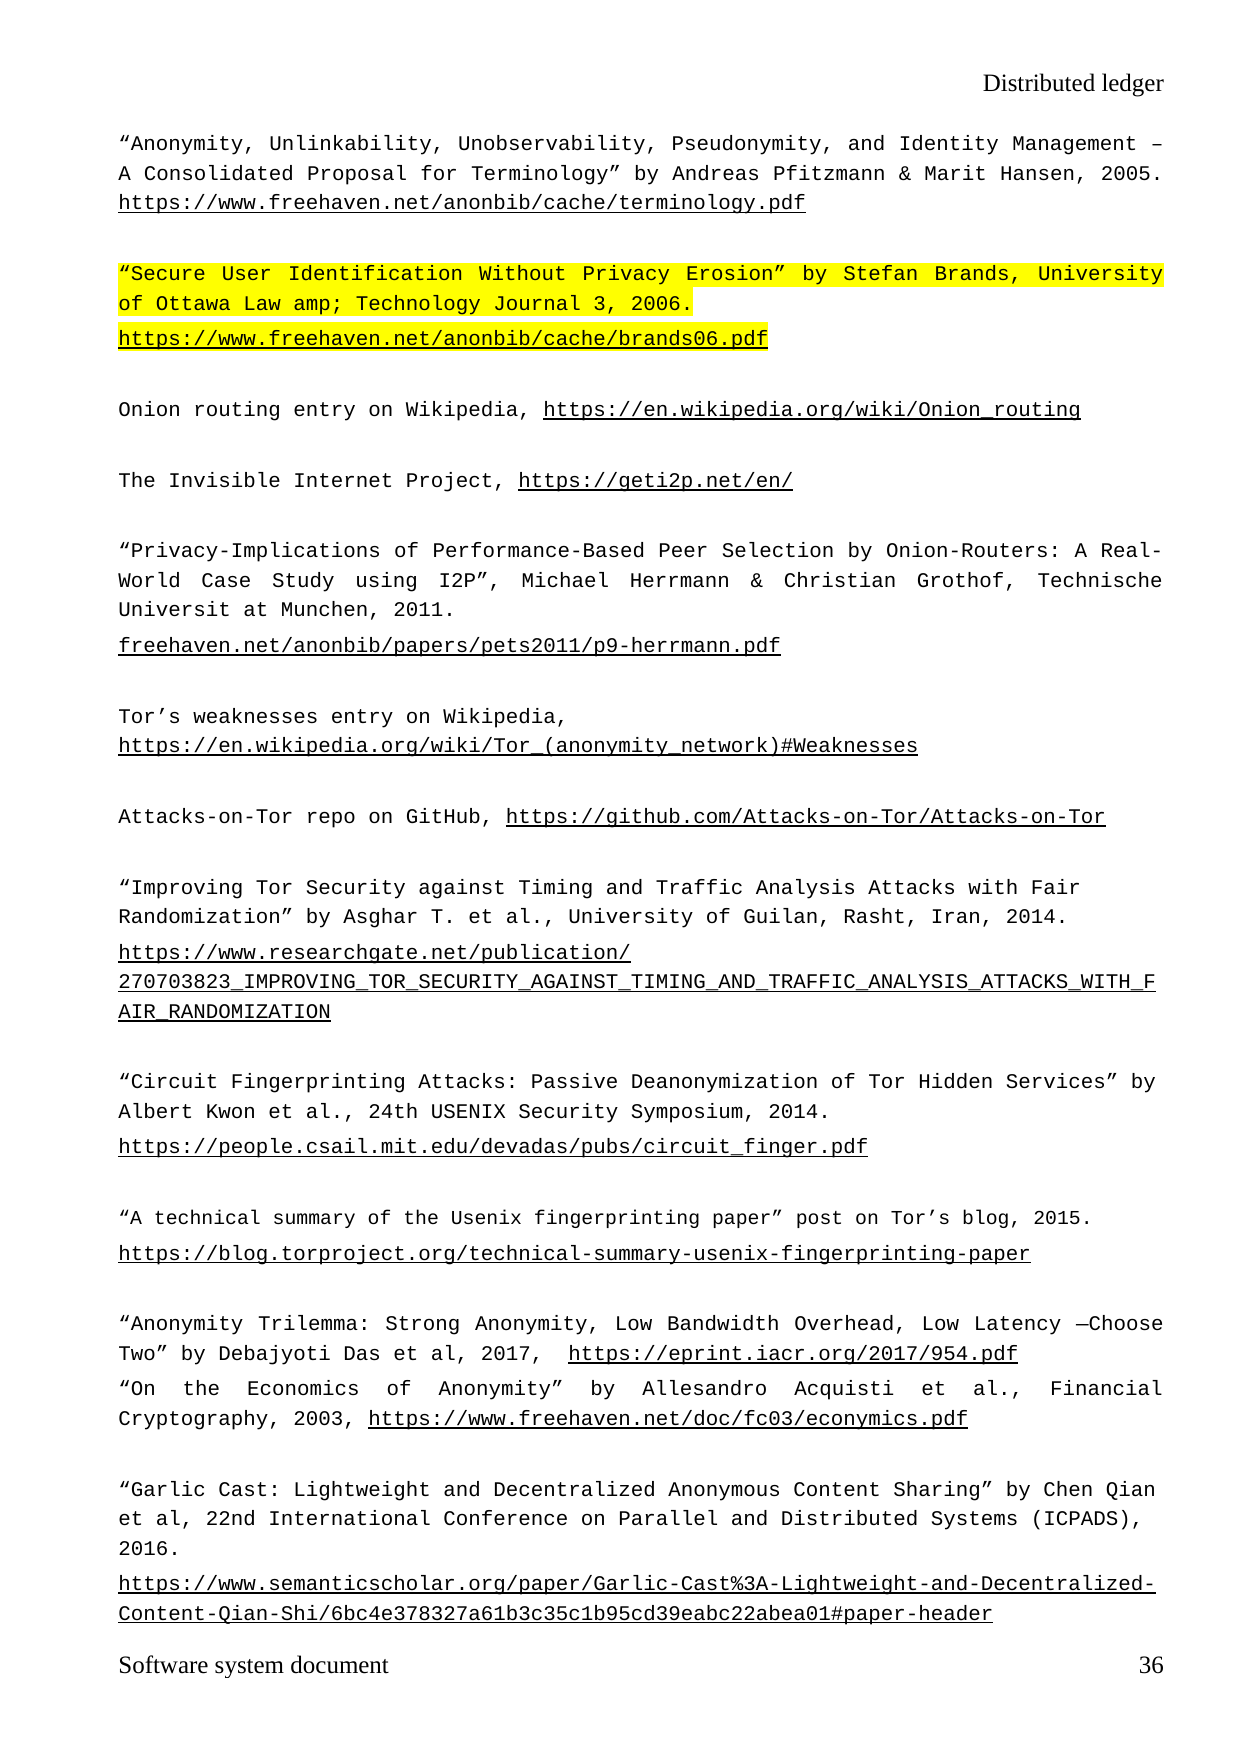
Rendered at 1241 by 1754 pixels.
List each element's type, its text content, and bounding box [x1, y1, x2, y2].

text “Garlic Cast: Lightweight and Decentralized Anonymous Content Sharing” by Chen Qian et al, 22nd International Conference on Parallel and Distributed Systems (ICPADS), 2016. [118, 1472, 1164, 1561]
text “Anonymity Trilemma: Strong Anonymity, Low Bandwidth Overhead, Low Latency —Choose Two” by Debajyoti Das et al, 2017, https://eprint.iacr.org/2017/954.pdf [118, 1307, 1164, 1366]
text https://www.semanticscholar.org/paper/Garlic-Cast%3A-Lightweight-and-Decentralized-Content-Qian-Shi/6bc4e378327a61b3c35c1b95cd39eabc22abea01#paper-header [118, 1567, 1164, 1626]
text freehaven.net/anonbib/papers/pets2011/p9-herrmann.pdf [118, 629, 1164, 658]
text “On the Economics of Anonymity” by Allesandro Acquisti et al., Financial Cryptography, 2003, https://www.freehaven.net/doc/fc03/econymics.pdf [118, 1372, 1164, 1431]
text “Privacy-Implications of Performance-Based Peer Selection by Onion-Routers: A Real-World Case Study using I2P”, Michael Herrmann & Christian Grothof, Technische Universit at Munchen, 2011. [118, 534, 1164, 623]
text https://people.csail.mit.edu/devadas/pubs/circuit_finger.pdf [118, 1130, 1164, 1160]
text Onion routing entry on Wikipedia, https://en.wikipedia.org/wiki/Onion_routing [118, 393, 1164, 422]
text “Secure User Identification Without Privacy Erosion” by Stefan Brands, University of Ottawa Law amp; Technology Journal 3, 2006. [118, 257, 1164, 316]
text Attacks-on-Tor repo on GitHub, https://github.com/Attacks-on-Tor/Attacks-on-Tor [118, 800, 1164, 829]
text https://www.freehaven.net/anonbib/cache/brands06.pdf [118, 322, 1164, 351]
text https://blog.torproject.org/technical-summary-usenix-fingerprinting-paper [118, 1236, 1164, 1266]
text “Circuit Fingerprinting Attacks: Passive Deanonymization of Tor Hidden Services” by Albert Kwon et al., 24th USENIX Security Symposium, 2014. [118, 1065, 1164, 1124]
text “Anonymity, Unlinkability, Unobservability, Pseudonymity, and Identity Management – A Consolidated Proposal for Terminology” by Andreas Pfitzmann & Marit Hansen, 2005. https://www.freehaven.net/anonbib/cache/terminology.pdf [118, 127, 1164, 216]
text “Improving Tor Security against Timing and Traffic Analysis Attacks with Fair Randomization” by Asghar T. et al., University of Guilan, Rasht, Iran, 2014. [118, 871, 1164, 929]
text The Invisible Internet Project, https://geti2p.net/en/ [118, 463, 1164, 493]
text “A technical summary of the Usenix fingerprinting paper” post on Tor’s blog, 2015. [118, 1201, 1164, 1231]
text Tor’s weaknesses entry on Wikipedia, https://en.wikipedia.org/wiki/Tor_(anonymity_network)#Weaknesses [118, 699, 1164, 758]
text https://www.researchgate.net/publication/270703823_IMPROVING_TOR_SECURITY_AGAINST_TIMING_AND_TRAFFIC_ANALYSIS_ATTACKS_WITH_FAIR_RANDOMIZATION [118, 936, 1164, 1024]
